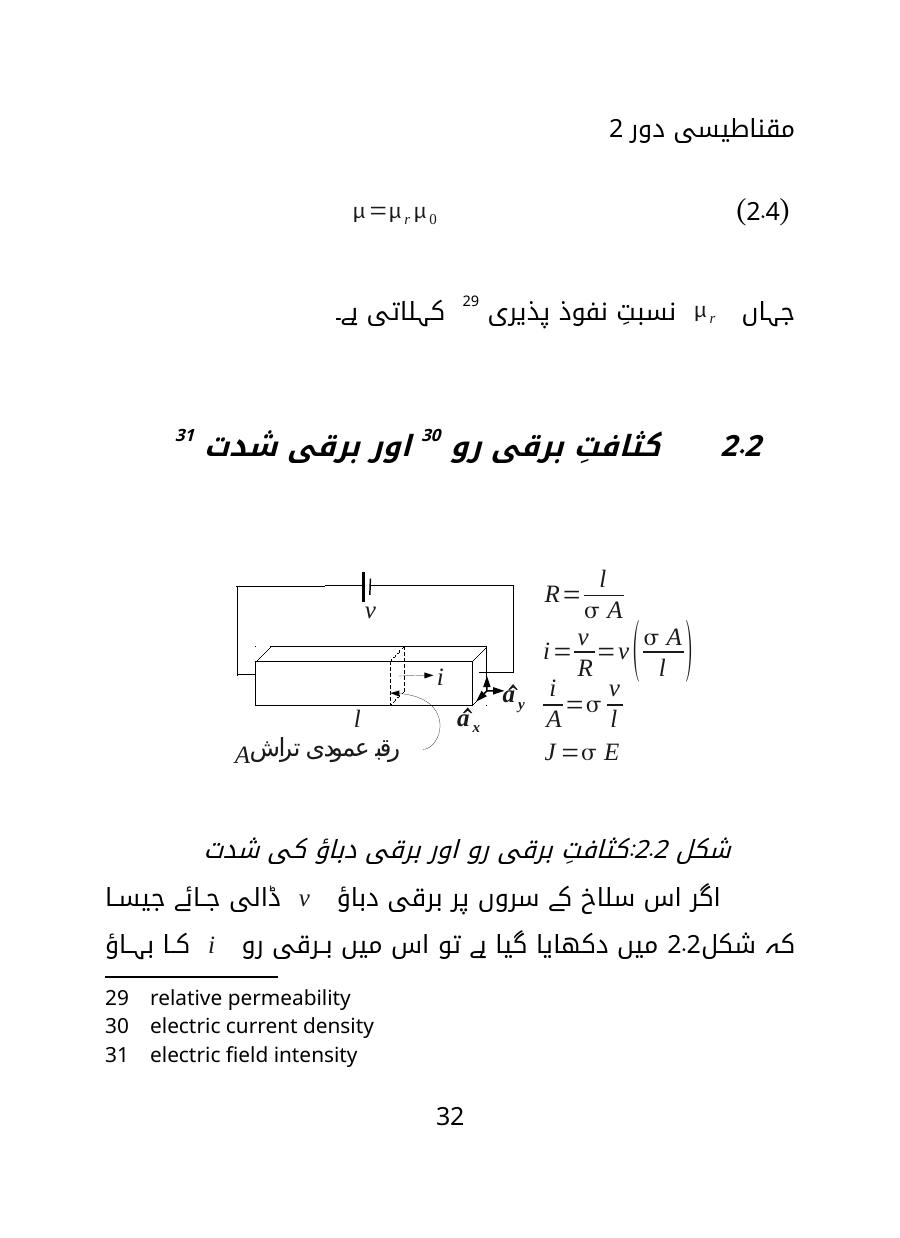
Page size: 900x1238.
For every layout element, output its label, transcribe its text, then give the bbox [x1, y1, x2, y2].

text اگر اس سلاخ کے سروں پر برقی دباؤ ڈالی جائے جیسا کہ شکل2.2 میں دکھایا گیا ہے تو اس میں برقی رو کا بہاؤ ہو گا جس کی مقدار اہم کے قانون سے یوں حاصل ہوتا ہے [105, 487, 795, 969]
text جہاں نسبتِ نفوذ پذیری کہلاتی ہے۔ [105, 288, 795, 335]
table_header (2.4) [675, 183, 795, 254]
text شکل 2.2:کثافتِ برقی رو اور برقی دباؤ کی شدت [169, 499, 731, 874]
table_header [105, 183, 675, 254]
text relative permeability [105, 983, 795, 1012]
subtitle کثافتِ برقی رو اور برقی شدت [105, 419, 720, 474]
list electric field intensity [105, 1040, 795, 1068]
list electric current density [105, 1012, 795, 1040]
